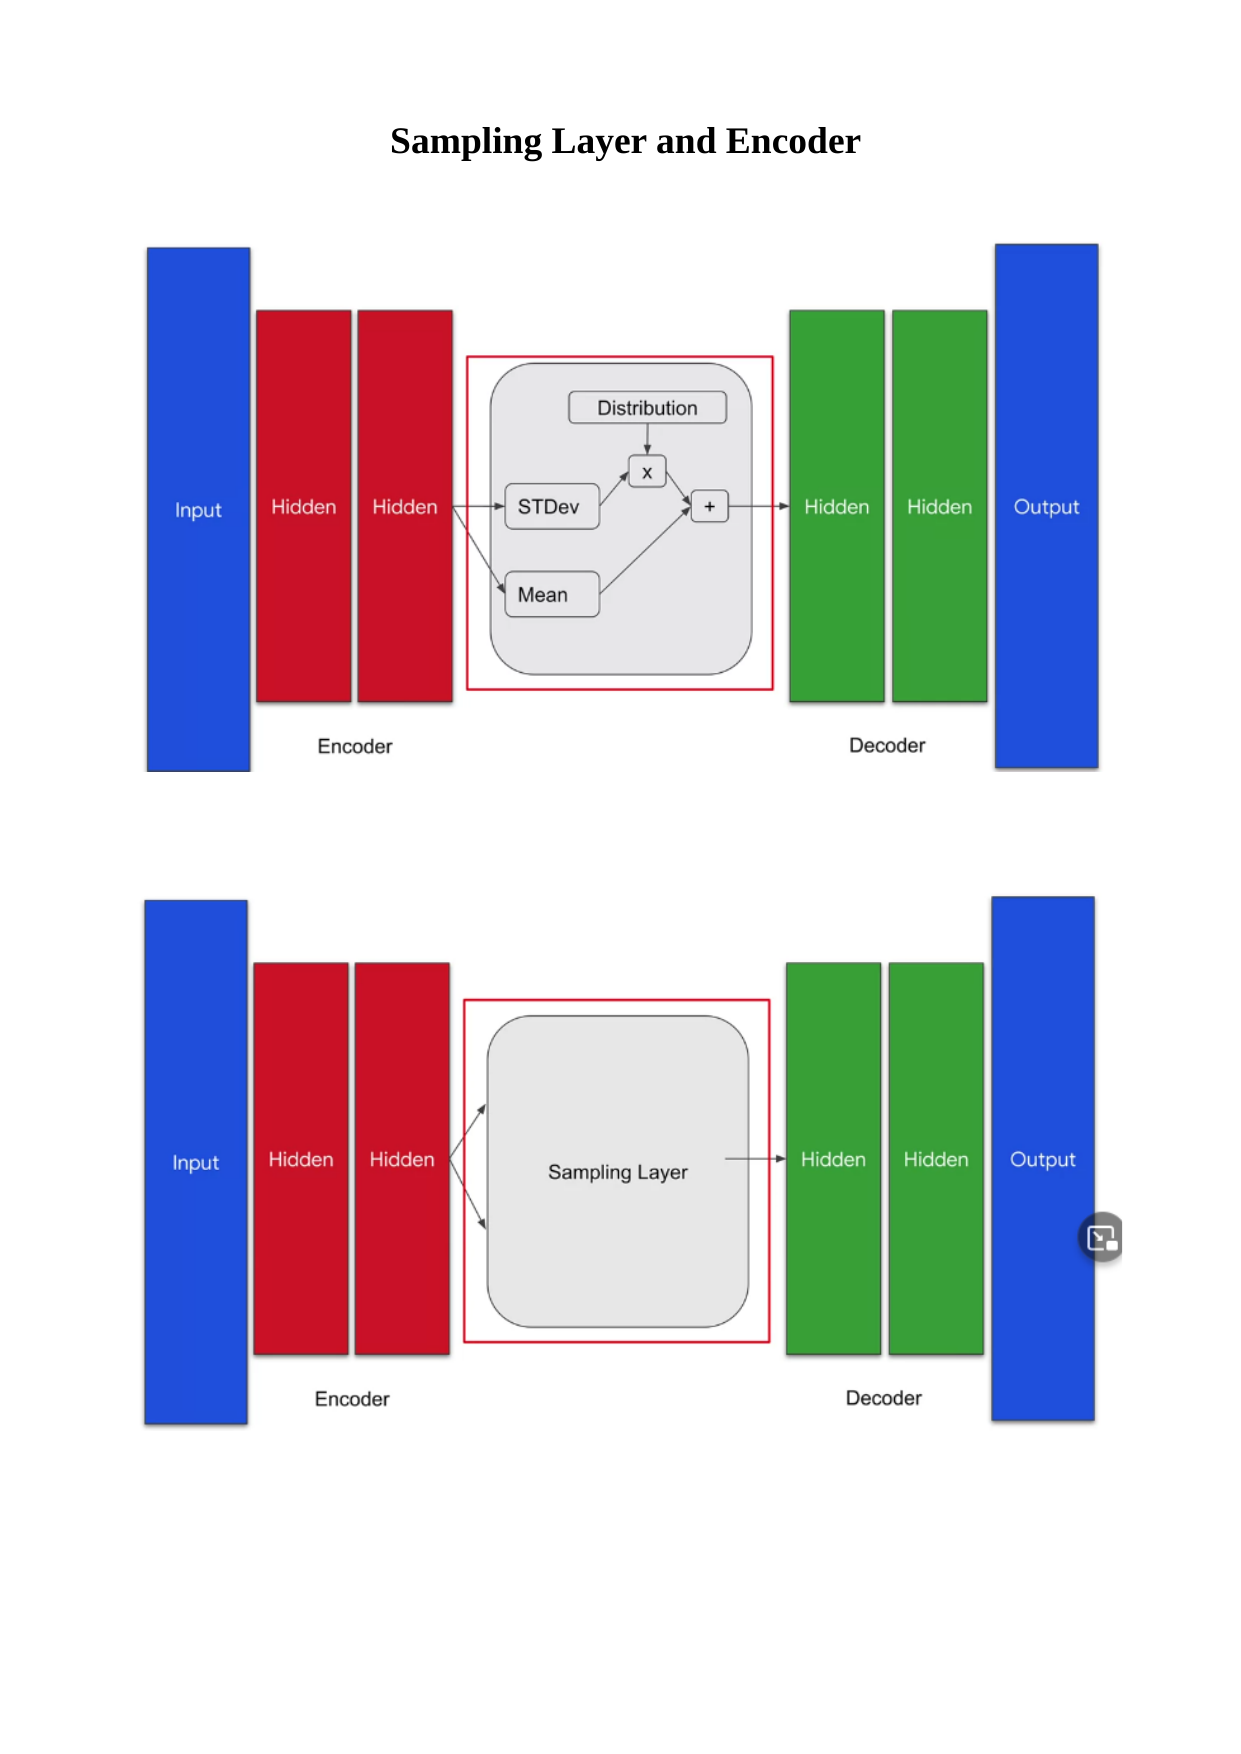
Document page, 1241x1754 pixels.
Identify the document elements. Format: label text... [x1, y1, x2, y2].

picture [118, 871, 1123, 1431]
picture [118, 221, 1123, 772]
subtitle Sampling Layer and Encoder [118, 118, 1122, 161]
